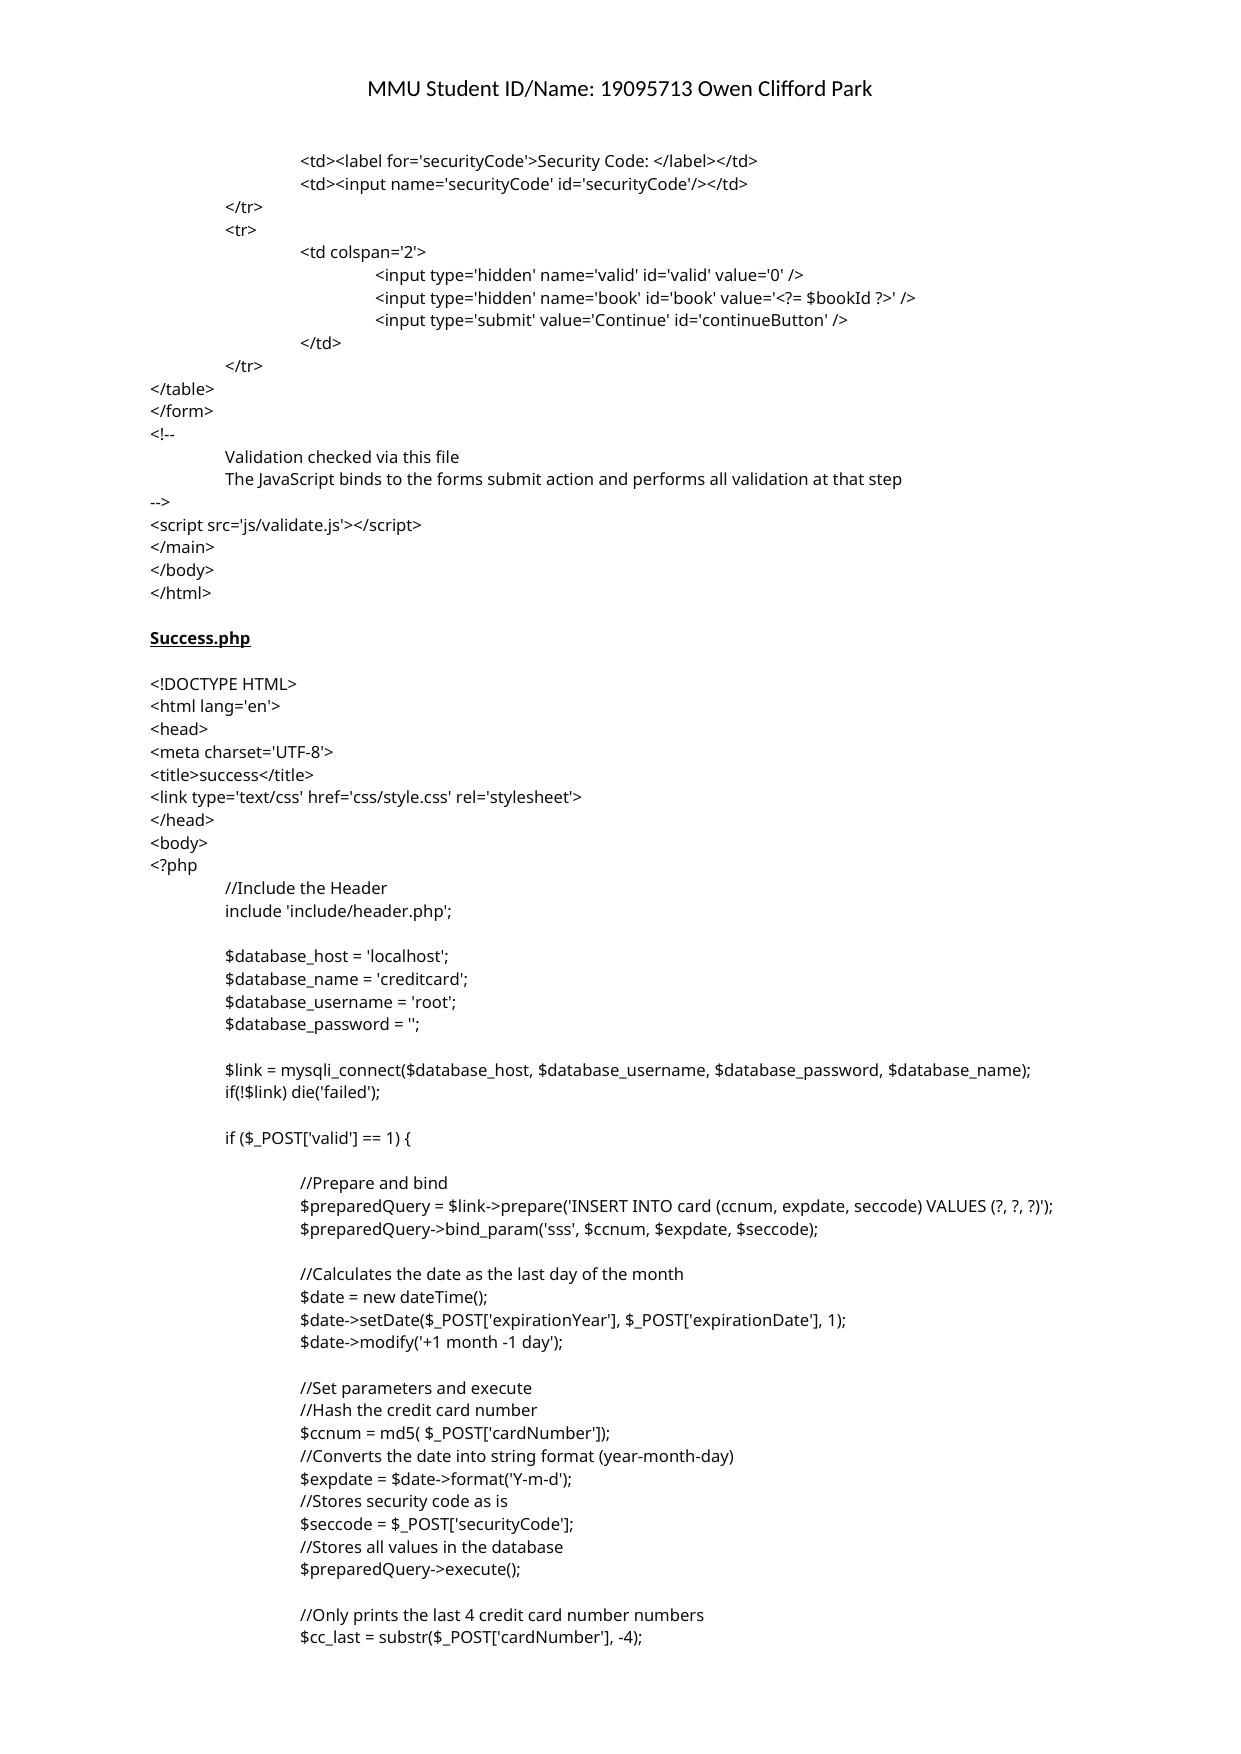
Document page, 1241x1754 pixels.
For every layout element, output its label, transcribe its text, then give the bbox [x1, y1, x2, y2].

text <head> [150, 718, 1090, 740]
text <link type='text/css' href='css/style.css' rel='stylesheet'> [150, 786, 1090, 808]
text $cc_last = substr($_POST['cardNumber'], -4); [150, 1626, 1090, 1649]
text </table> [150, 377, 1090, 400]
text <td><input name='securityCode' id='securityCode'/></td> [150, 173, 1090, 195]
text <!DOCTYPE HTML> [150, 672, 1090, 695]
text <td><label for='securityCode'>Security Code: </label></td> [150, 150, 1090, 173]
text $database_host = 'localhost'; [150, 945, 1090, 967]
text //Set parameters and execute [150, 1376, 1090, 1399]
text //Stores security code as is [150, 1490, 1090, 1512]
text <?php [150, 854, 1090, 877]
text $database_name = 'creditcard'; [150, 967, 1090, 990]
text //Converts the date into string format (year-month-day) [150, 1444, 1090, 1467]
text if ($_POST['valid'] == 1) { [150, 1126, 1090, 1149]
text $date->modify('+1 month -1 day'); [150, 1331, 1090, 1353]
text //Only prints the last 4 credit card number numbers [150, 1603, 1090, 1626]
text //Stores all values in the database [150, 1535, 1090, 1558]
text </html> [150, 581, 1090, 604]
text <tr> [150, 218, 1090, 241]
text if(!$link) die('failed'); [150, 1081, 1090, 1104]
text <input type='submit' value='Continue' id='continueButton' /> [150, 309, 1090, 332]
text <input type='hidden' name='valid' id='valid' value='0' /> [150, 263, 1090, 286]
text The JavaScript binds to the forms submit action and performs all validation at that step [150, 468, 1090, 491]
text </head> [150, 808, 1090, 831]
text <body> [150, 831, 1090, 854]
text </td> [150, 332, 1090, 354]
text </tr> [150, 195, 1090, 218]
text <script src='js/validate.js'></script> [150, 513, 1090, 536]
text $seccode = $_POST['securityCode']; [150, 1512, 1090, 1535]
text <input type='hidden' name='book' id='book' value='<?= $bookId ?>' /> [150, 286, 1090, 309]
text $database_password = ''; [150, 1013, 1090, 1036]
text //Hash the credit card number [150, 1399, 1090, 1422]
text <html lang='en'> [150, 695, 1090, 718]
text //Prepare and bind [150, 1172, 1090, 1194]
text </body> [150, 559, 1090, 581]
text </form> [150, 400, 1090, 422]
text $preparedQuery->execute(); [150, 1558, 1090, 1581]
text $preparedQuery = $link->prepare('INSERT INTO card (ccnum, expdate, seccode) VALUES (?, ?, ?)'); [150, 1194, 1090, 1217]
text --> [150, 491, 1090, 513]
text //Calculates the date as the last day of the month [150, 1263, 1090, 1285]
text Success.php [150, 627, 1090, 649]
text Validation checked via this file [150, 445, 1090, 468]
text </tr> [150, 354, 1090, 377]
text <td colspan='2'> [150, 241, 1090, 263]
text $link = mysqli_connect($database_host, $database_username, $database_password, $database_name); [150, 1058, 1090, 1081]
text $preparedQuery->bind_param('sss', $ccnum, $expdate, $seccode); [150, 1217, 1090, 1240]
text //Include the Header [150, 877, 1090, 899]
text $expdate = $date->format('Y-m-d'); [150, 1467, 1090, 1490]
text </main> [150, 536, 1090, 559]
text $database_username = 'root'; [150, 990, 1090, 1013]
text $date = new dateTime(); [150, 1285, 1090, 1308]
text include 'include/header.php'; [150, 899, 1090, 922]
text $date->setDate($_POST['expirationYear'], $_POST['expirationDate'], 1); [150, 1308, 1090, 1331]
text $ccnum = md5( $_POST['cardNumber']); [150, 1422, 1090, 1444]
text <title>success</title> [150, 763, 1090, 786]
text <meta charset='UTF-8'> [150, 740, 1090, 763]
text <!-- [150, 422, 1090, 445]
